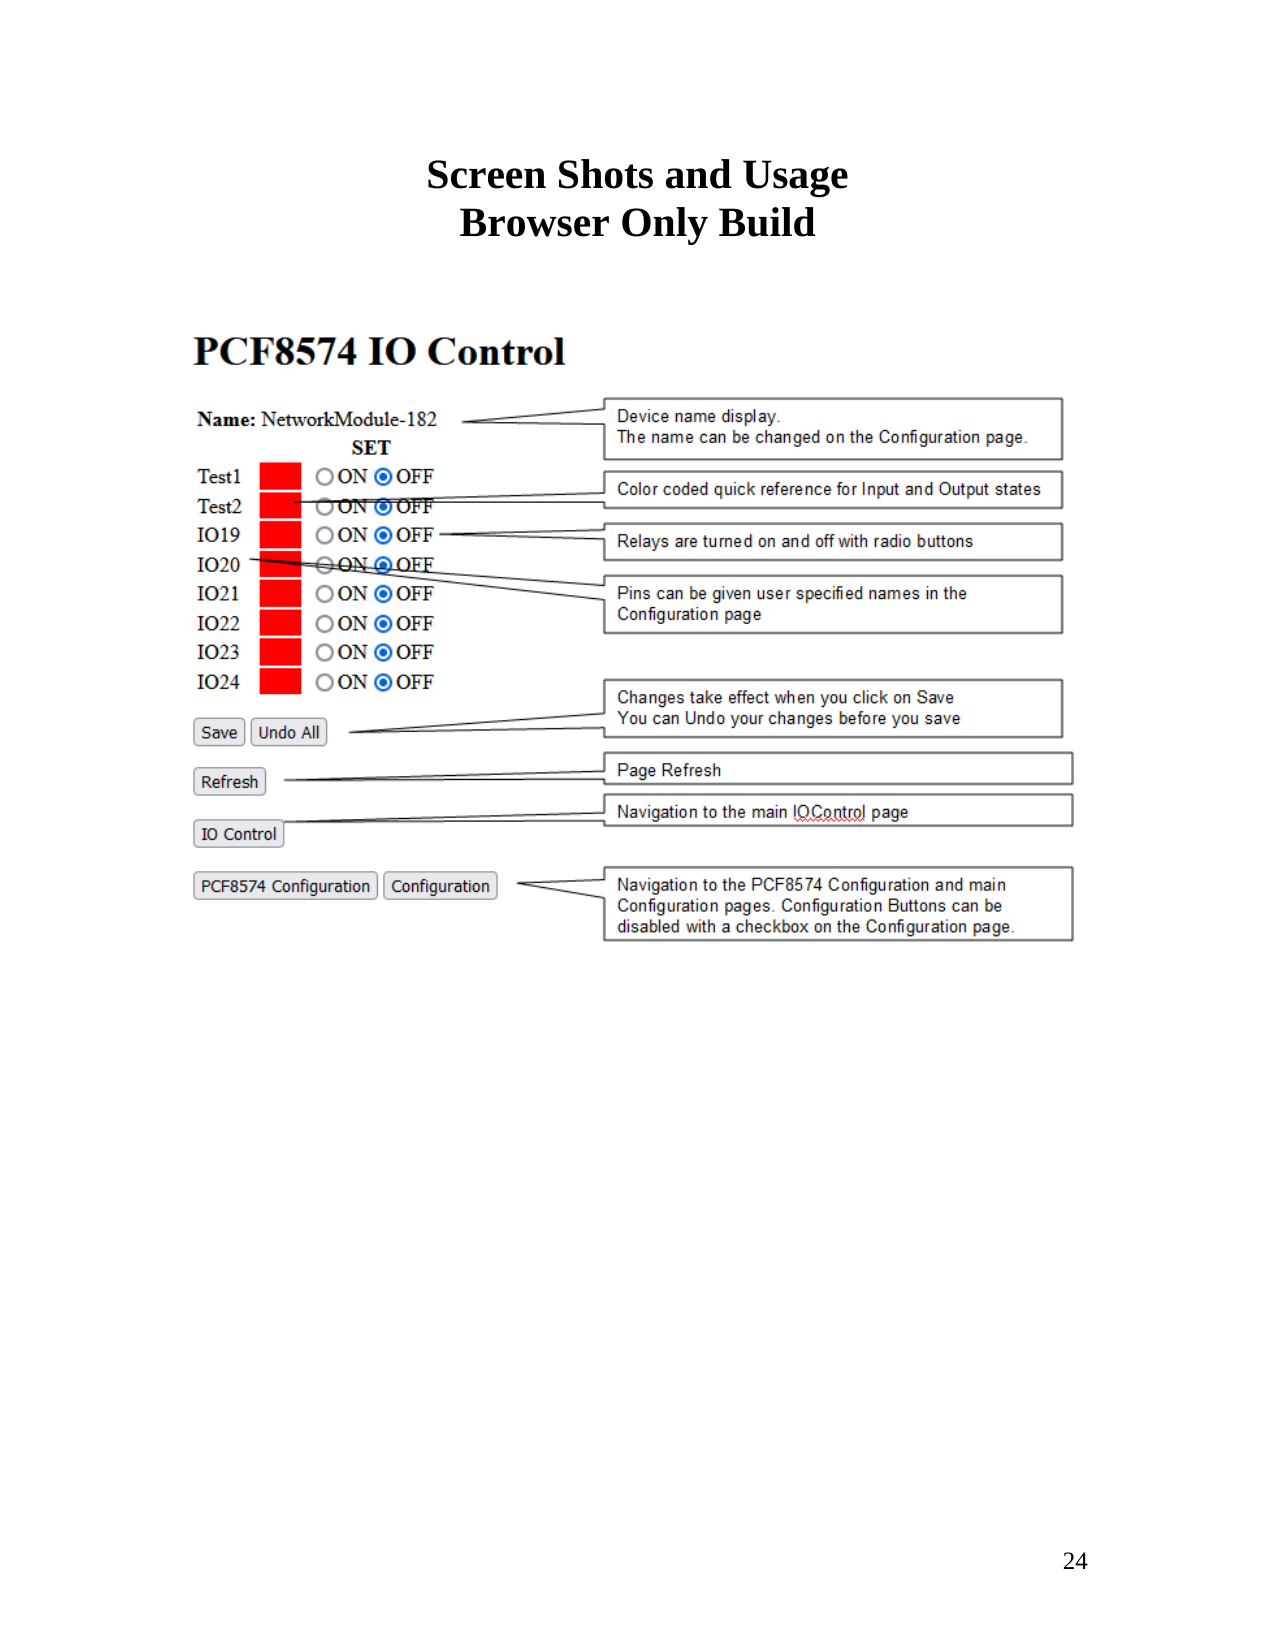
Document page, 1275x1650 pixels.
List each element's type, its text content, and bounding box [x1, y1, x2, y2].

picture [187, 322, 1087, 956]
text Browser Only Build [187, 198, 1087, 246]
text Screen Shots and Usage [187, 150, 1087, 198]
